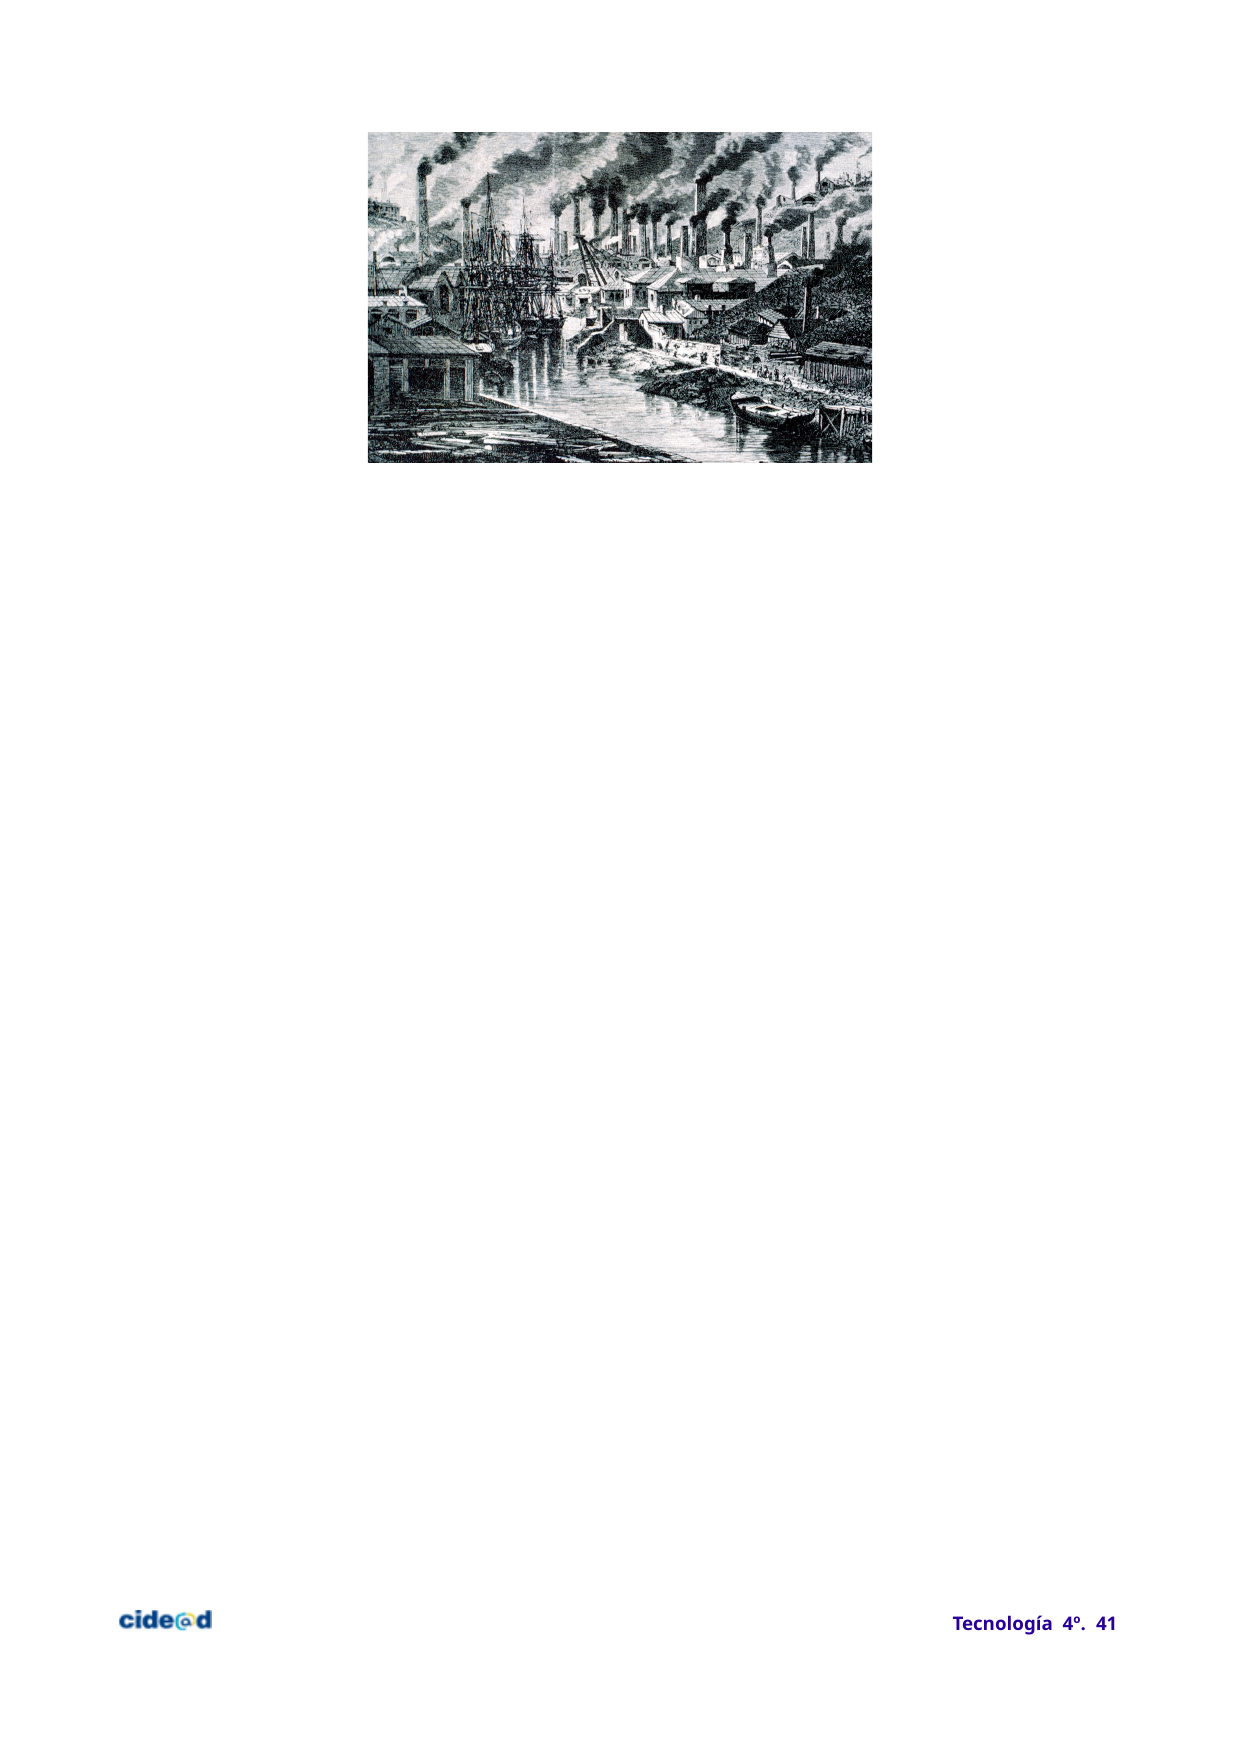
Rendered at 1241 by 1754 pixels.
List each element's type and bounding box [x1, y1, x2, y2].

picture [118, 1610, 212, 1632]
picture [367, 132, 873, 463]
